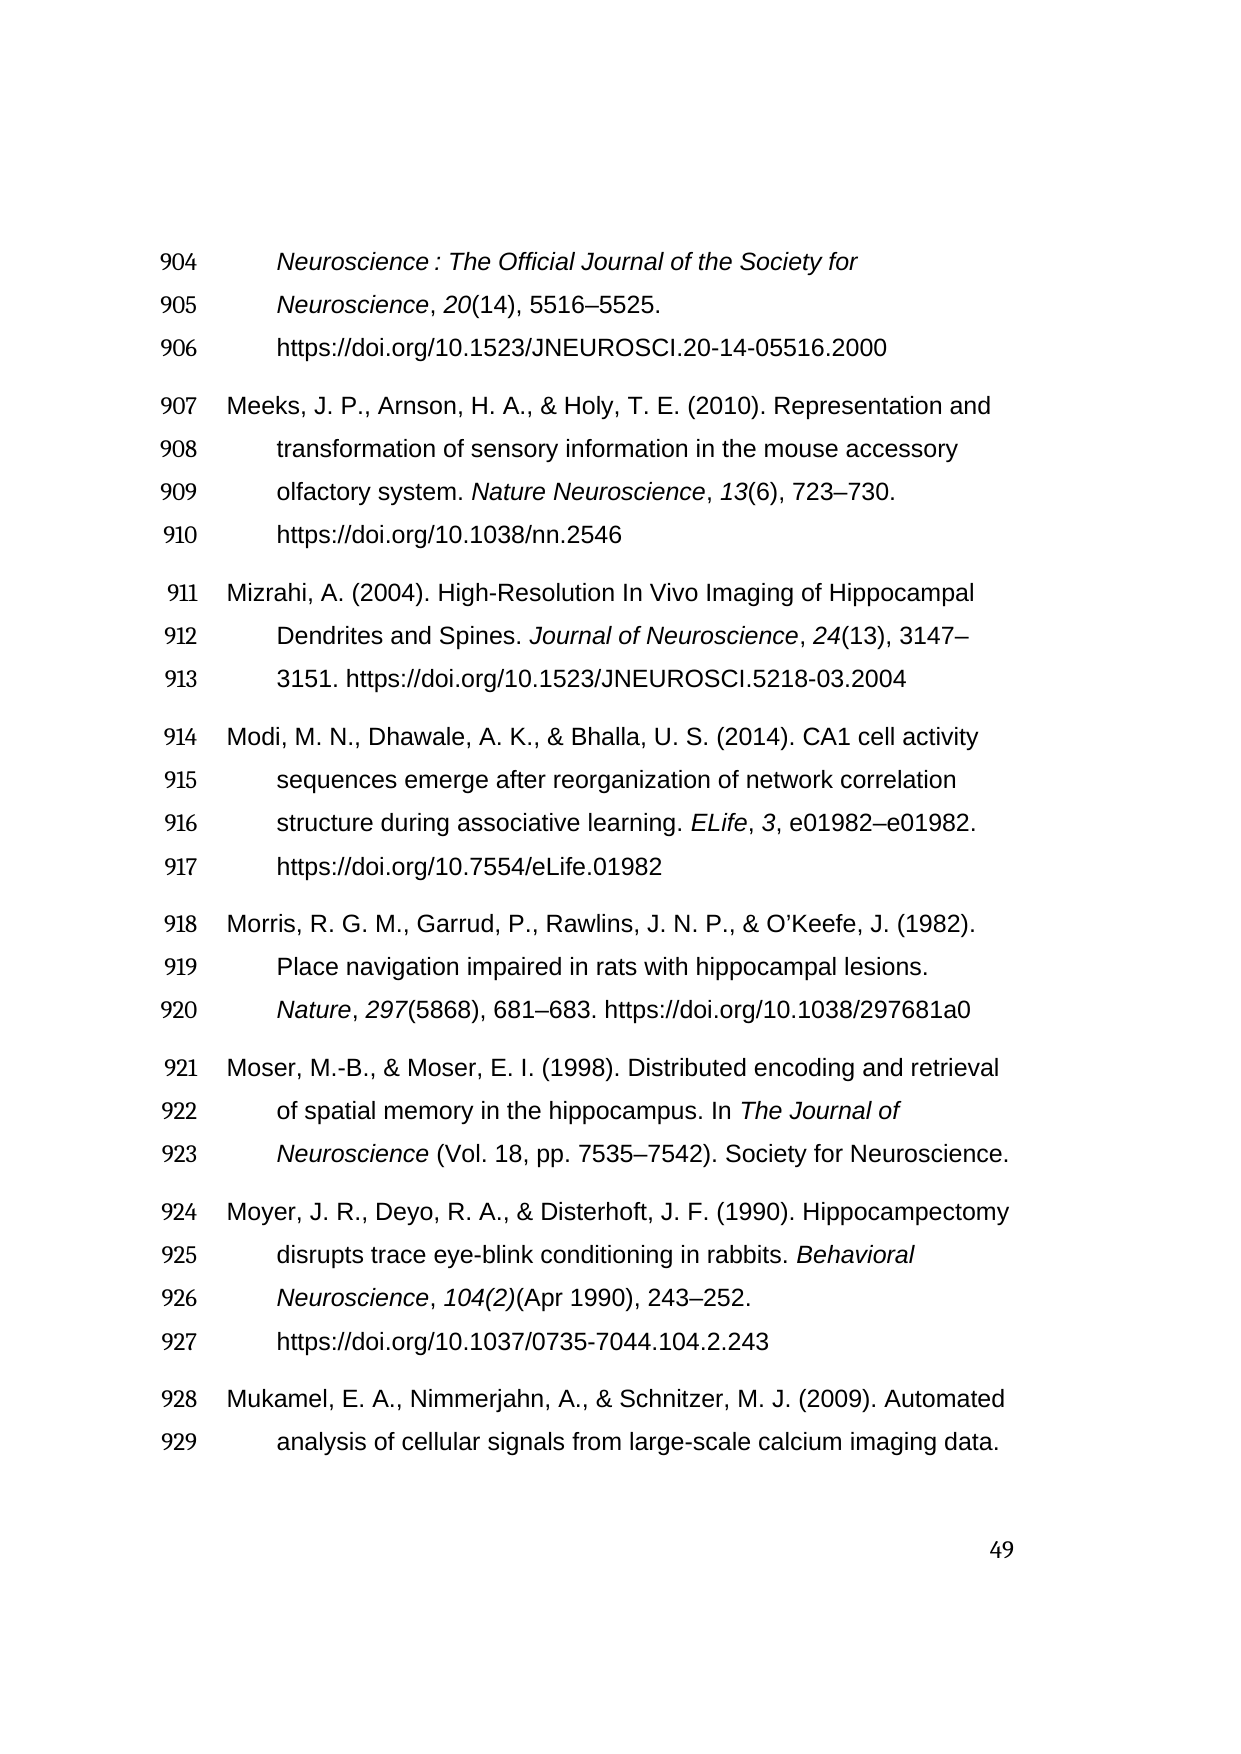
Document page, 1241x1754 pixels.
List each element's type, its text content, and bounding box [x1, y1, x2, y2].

text Meeks, J. P., Arnson, H. A., & Holy, T. E. (2010). Representation and transformation of sensory information in the mouse accessory olfactory system. Nature Neuroscience, 13(6), 723–730. https://doi.org/10.1038/nn.2546 [226, 391, 1014, 549]
text Mizrahi, A. (2004). High-Resolution In Vivo Imaging of Hippocampal Dendrites and Spines. Journal of Neuroscience, 24(13), 3147–3151. https://doi.org/10.1523/JNEUROSCI.5218-03.2004 [226, 578, 1014, 693]
text Morris, R. G. M., Garrud, P., Rawlins, J. N. P., & O’Keefe, J. (1982). Place navigation impaired in rats with hippocampal lesions. Nature, 297(5868), 681–683. https://doi.org/10.1038/297681a0 [226, 909, 1014, 1024]
text Modi, M. N., Dhawale, A. K., & Bhalla, U. S. (2014). CA1 cell activity sequences emerge after reorganization of network correlation structure during associative learning. ELife, 3, e01982–e01982. https://doi.org/10.7554/eLife.01982 [226, 722, 1014, 880]
text Moser, M.-B., & Moser, E. I. (1998). Distributed encoding and retrieval of spatial memory in the hippocampus. In The Journal of Neuroscience (Vol. 18, pp. 7535–7542). Society for Neuroscience. [226, 1053, 1014, 1168]
text Moyer, J. R., Deyo, R. A., & Disterhoft, J. F. (1990). Hippocampectomy disrupts trace eye-blink conditioning in rabbits. Behavioral Neuroscience, 104(2)(Apr 1990), 243–252. https://doi.org/10.1037/0735-7044.104.2.243 [226, 1197, 1014, 1355]
text Mukamel, E. A., Nimmerjahn, A., & Schnitzer, M. J. (2009). Automated analysis of cellular signals from large-scale calcium imaging data. [226, 1384, 1014, 1456]
text Neuroscience : The Official Journal of the Society for Neuroscience, 20(14), 5516–5525. https://doi.org/10.1523/JNEUROSCI.20-14-05516.2000 [226, 247, 1014, 362]
